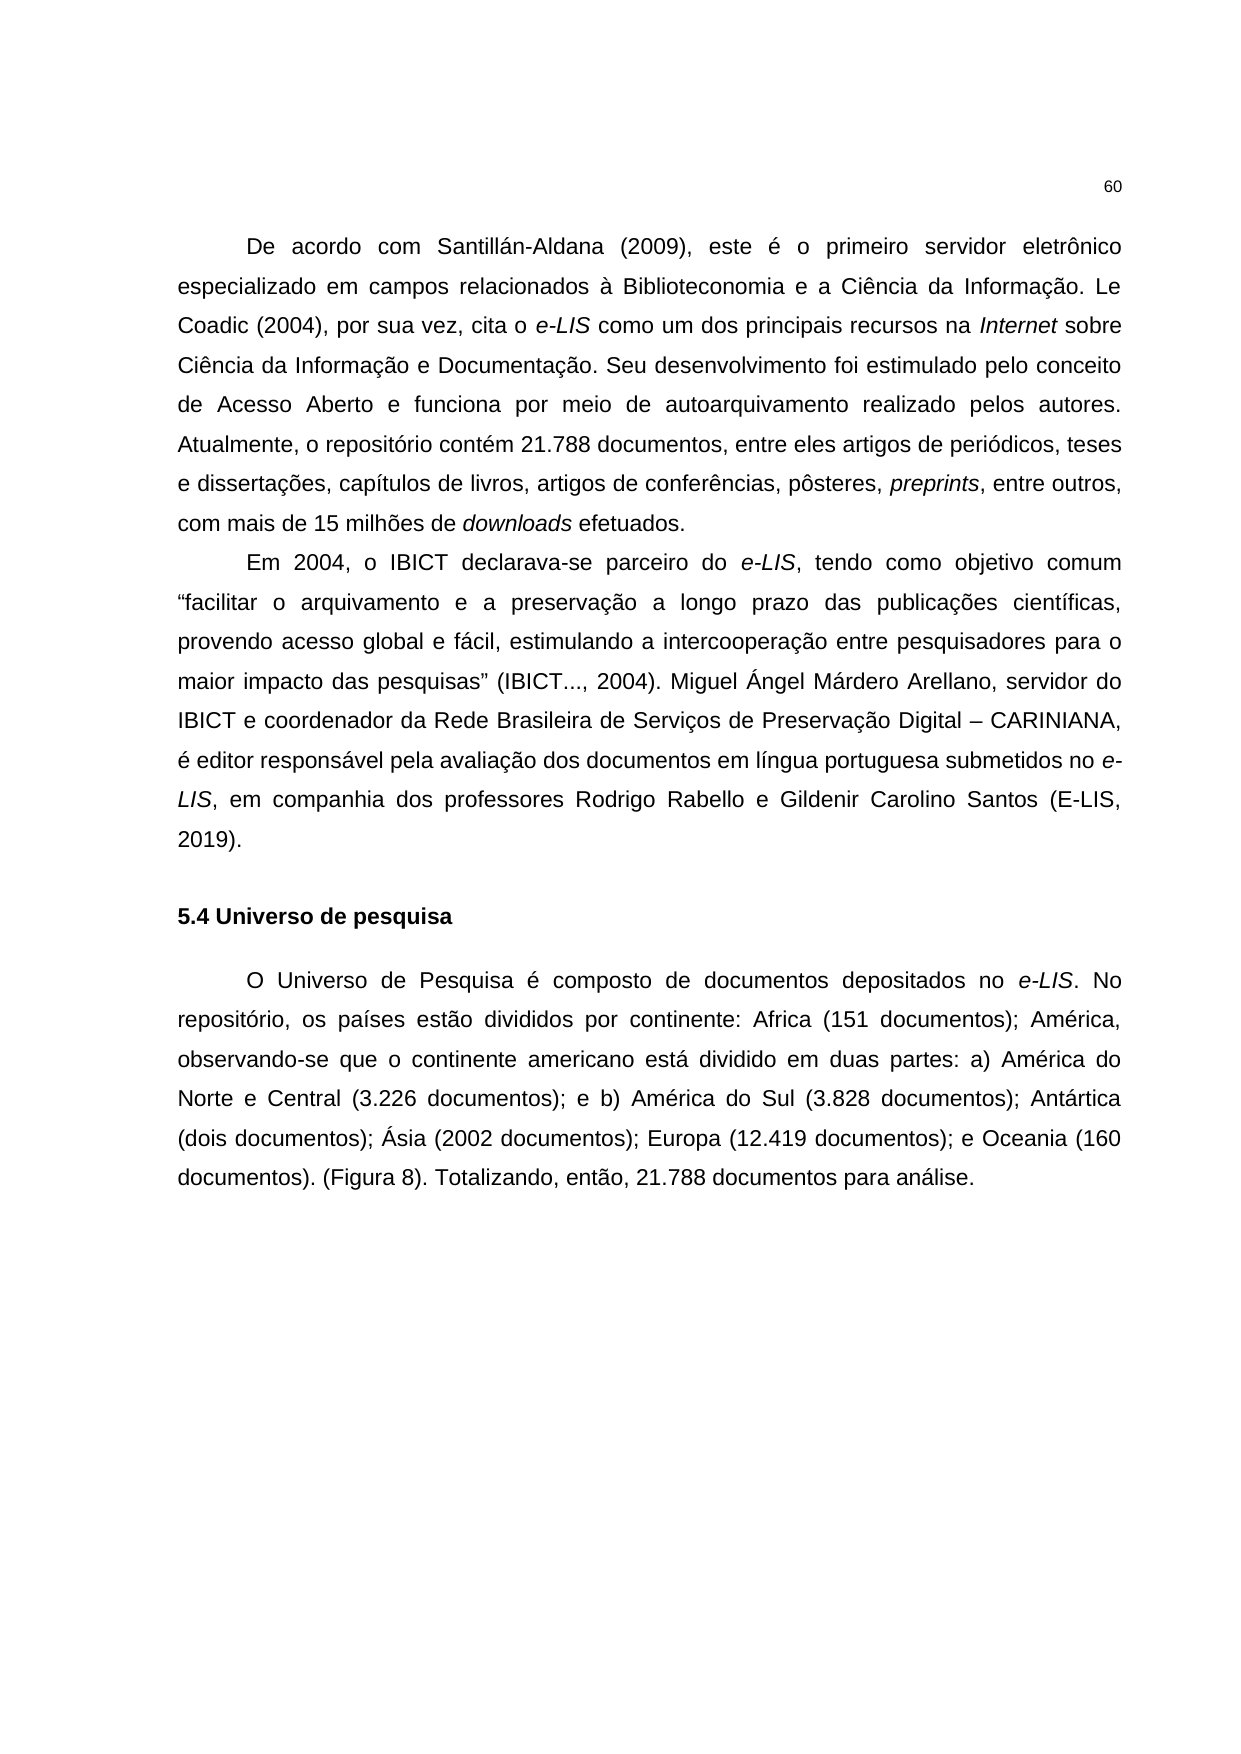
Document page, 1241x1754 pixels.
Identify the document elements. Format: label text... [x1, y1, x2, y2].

subtitle 5.4 Universo de pesquisa [177, 903, 1122, 929]
text Em 2004, o IBICT declarava-se parceiro do e-LIS, tendo como objetivo comum “facilitar o arquivamento e a preservação a longo prazo das publicações científicas, provendo acesso global e fácil, estimulando a intercooperação entre pesquisadores para o maior impacto das pesquisas” (IBICT..., 2004). Miguel Ángel Márdero Arellano, servidor do IBICT e coordenador da Rede Brasileira de Serviços de Preservação Digital – CARINIANA, é editor responsável pela avaliação dos documentos em língua portuguesa submetidos no e-LIS, em companhia dos professores Rodrigo Rabello e Gildenir Carolino Santos (E-LIS, 2019). [177, 549, 1122, 852]
text De acordo com Santillán-Aldana (2009), este é o primeiro servidor eletrônico especializado em campos relacionados à Biblioteconomia e a Ciência da Informação. Le Coadic (2004), por sua vez, cita o e-LIS como um dos principais recursos na Internet sobre Ciência da Informação e Documentação. Seu desenvolvimento foi estimulado pelo conceito de Acesso Aberto e funciona por meio de autoarquivamento realizado pelos autores. Atualmente, o repositório contém 21.788 documentos, entre eles artigos de periódicos, teses e dissertações, capítulos de livros, artigos de conferências, pôsteres, preprints, entre outros, com mais de 15 milhões de downloads efetuados. [177, 233, 1122, 536]
text O Universo de Pesquisa é composto de documentos depositados no e-LIS. No repositório, os países estão divididos por continente: Africa (151 documentos); América, observando-se que o continente americano está dividido em duas partes: a) América do Norte e Central (3.226 documentos); e b) América do Sul (3.828 documentos); Antártica (dois documentos); Ásia (2002 documentos); Europa (12.419 documentos); e Oceania (160 documentos). (Figura 8). Totalizando, então, 21.788 documentos para análise. [177, 967, 1122, 1191]
